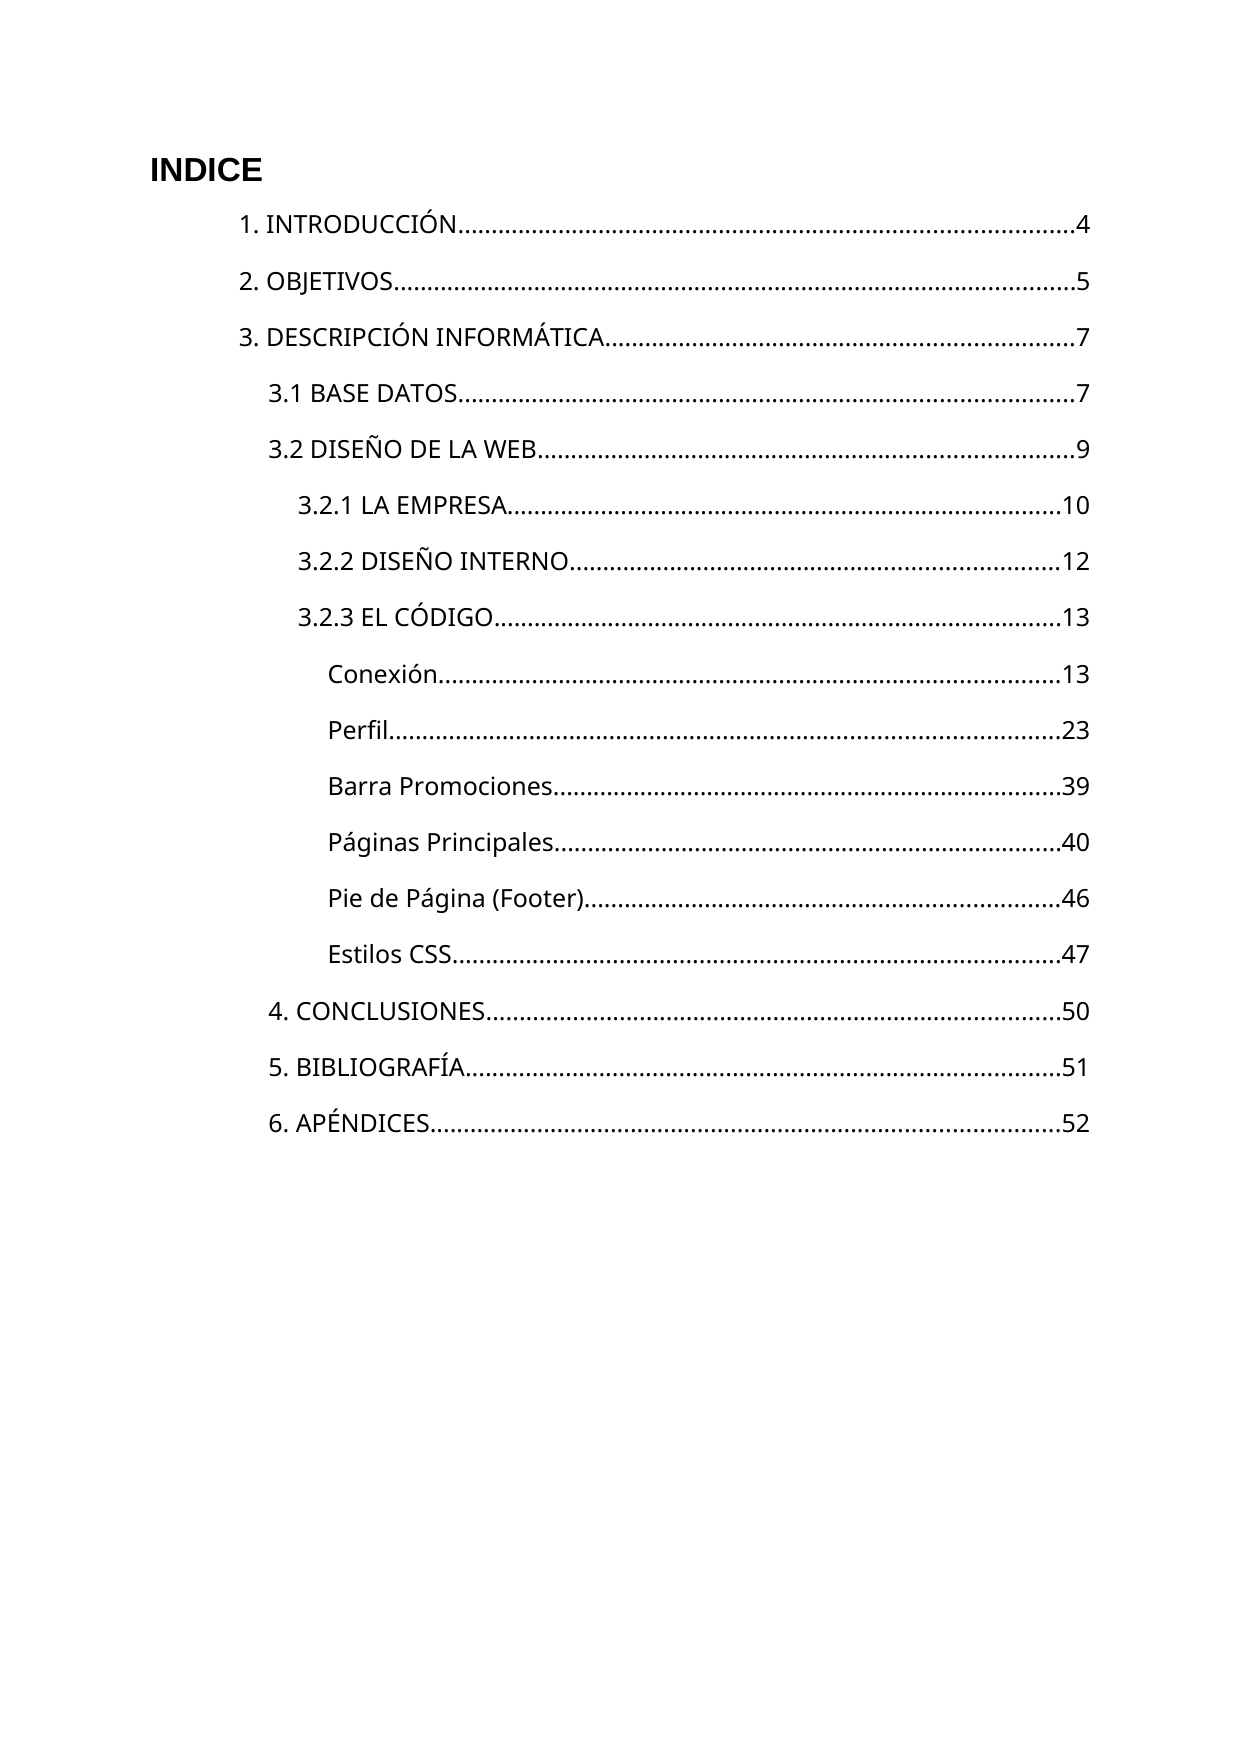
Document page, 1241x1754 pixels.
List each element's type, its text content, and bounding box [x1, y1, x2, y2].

text 3.1 BASE DATOS 7 [268, 376, 1090, 409]
subtitle INDICE [150, 150, 1090, 188]
text 3.2.2 DISEÑO INTERNO 12 [298, 544, 1090, 578]
text 3.2.3 EL CÓDIGO 13 [298, 600, 1090, 634]
text 4. CONCLUSIONES 50 [268, 993, 1090, 1027]
text Barra Promociones 39 [327, 768, 1090, 803]
text 5. BIBLIOGRAFÍA 51 [268, 1049, 1090, 1083]
text Perfil 23 [327, 712, 1090, 746]
text Estilos CSS 47 [327, 937, 1090, 971]
text 2. OBJETIVOS 5 [238, 263, 1090, 297]
text 3.2.1 LA EMPRESA 10 [298, 488, 1090, 522]
text 3. DESCRIPCIÓN INFORMÁTICA 7 [238, 319, 1090, 353]
text 6. APÉNDICES 52 [268, 1105, 1090, 1139]
text Páginas Principales 40 [327, 825, 1090, 859]
text Conexión 13 [327, 656, 1090, 690]
text 1. INTRODUCCIÓN 4 [238, 207, 1090, 241]
text Pie de Página (Footer) 46 [327, 881, 1090, 915]
text 3.2 DISEÑO DE LA WEB 9 [268, 432, 1090, 466]
